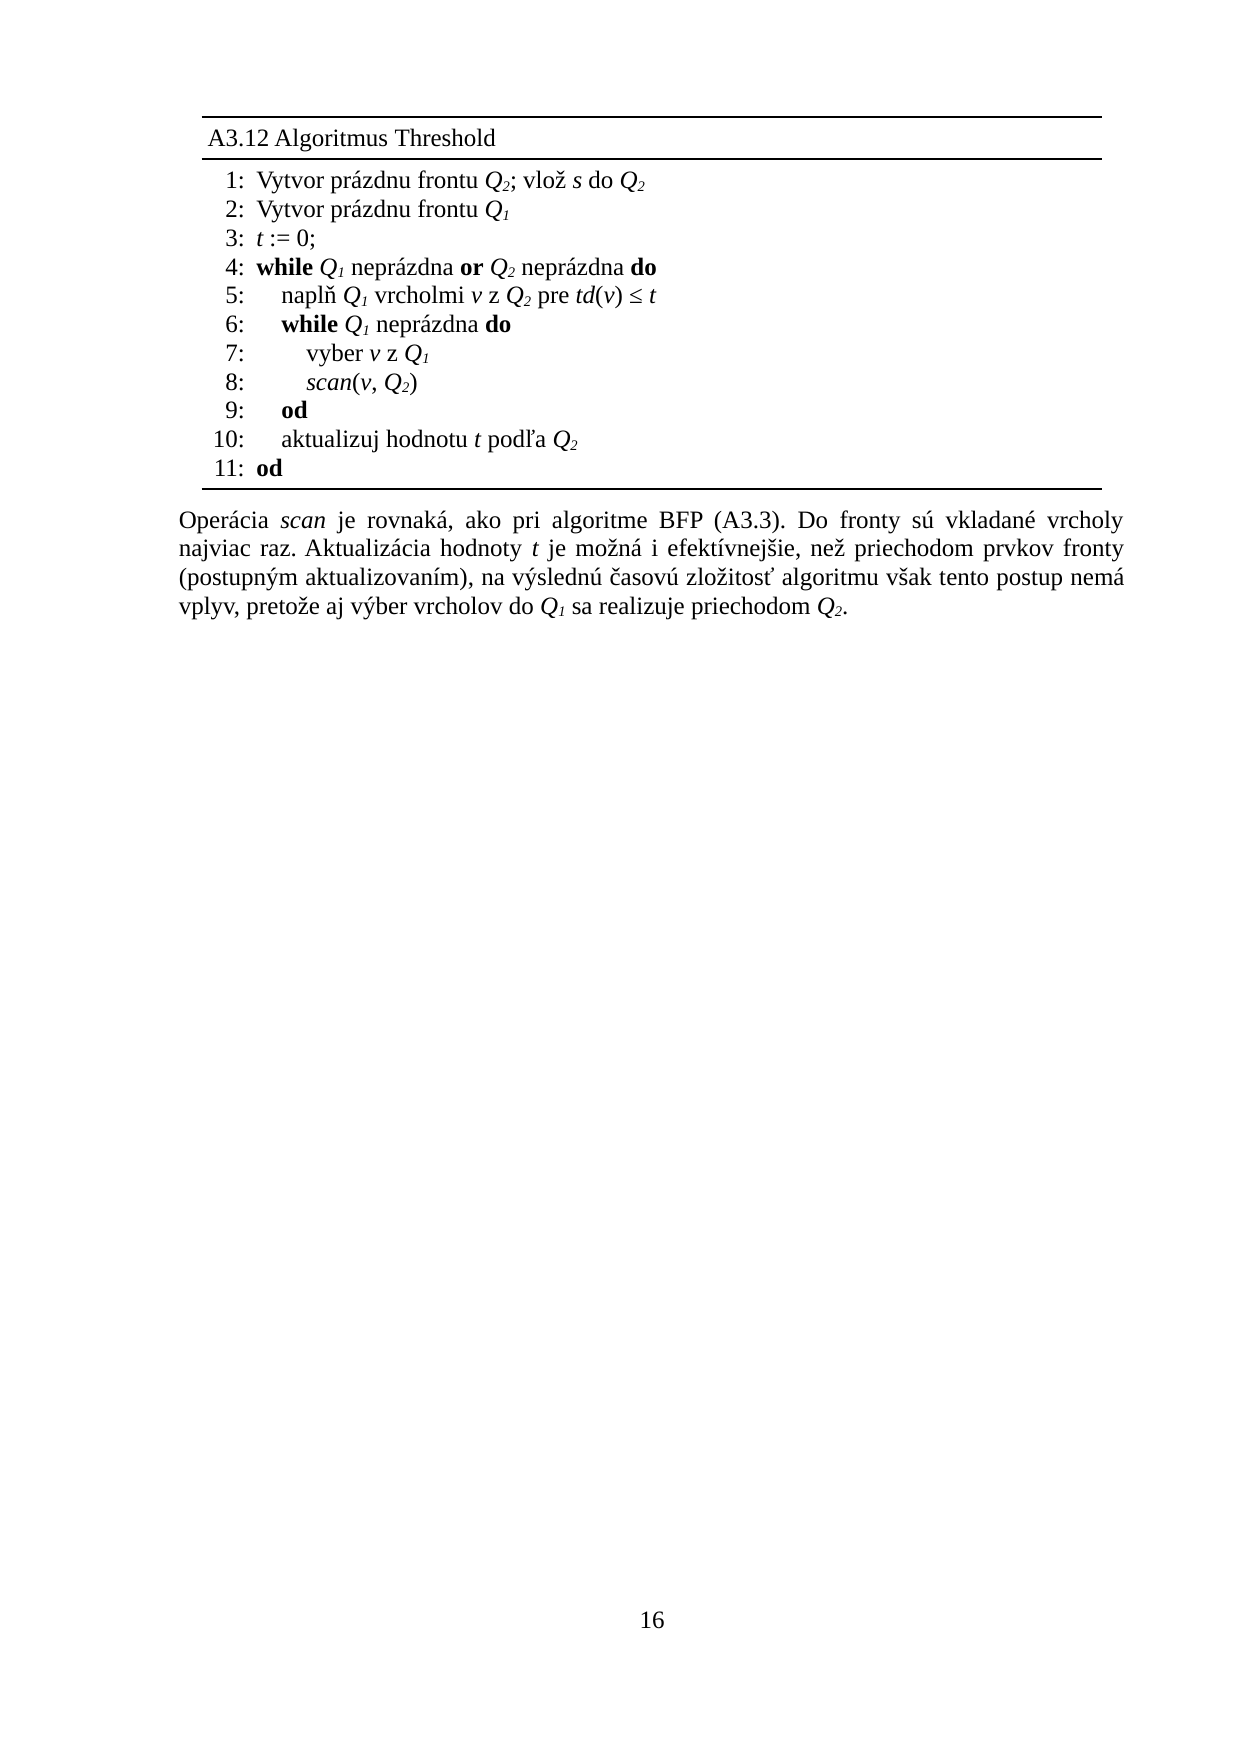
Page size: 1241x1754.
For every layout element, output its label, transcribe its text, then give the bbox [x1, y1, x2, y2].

table_header A3.12 Algoritmus Threshold [202, 118, 1102, 158]
text Operácia scan je rovnaká, ako pri algoritme BFP (A3.3). Do fronty sú vkladané vrcholy najviac raz. Aktualizácia hodnoty t je možná i efektívnejšie, než priechodom prvkov fronty (postupným aktualizovaním), na výslednú časovú zložitosť algoritmu však tento postup nemá vplyv, pretože aj výber vrcholov do Q1 sa realizuje priechodom Q2. [178, 505, 1125, 620]
table_cell 1: 2: 3: 4: 5: 6: 7: 8: 9: 10: 11: [202, 160, 250, 488]
table_cell Vytvor prázdnu frontu Q2; vlož s do Q2 Vytvor prázdnu frontu Q1 t := 0; while Q1 neprázdna or Q2 neprázdna do naplň Q1 vrcholmi v z Q2 pre td(v) ≤ t while Q1 neprázdna do vyber v z Q1 scan(v, Q2) od aktualizuj hodnotu t podľa Q2 od [250, 160, 1102, 488]
